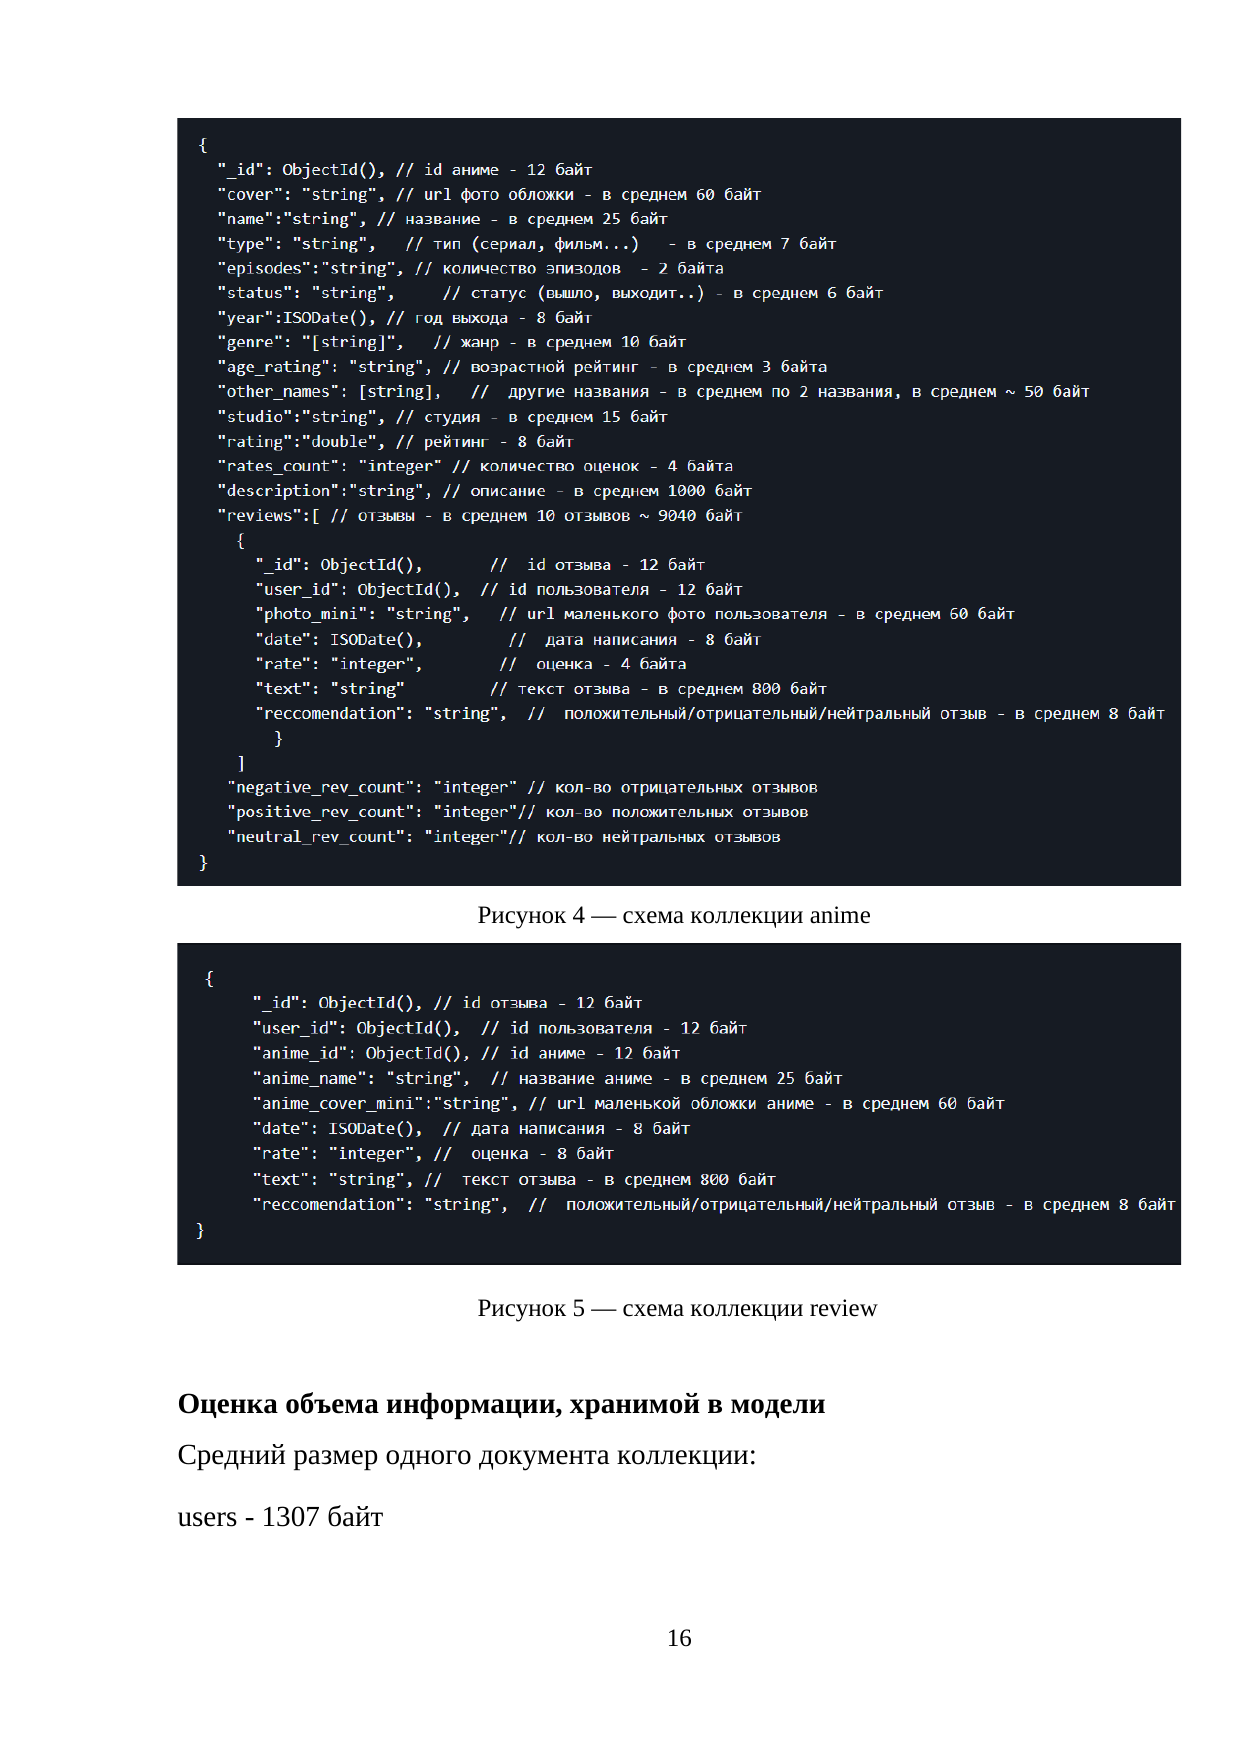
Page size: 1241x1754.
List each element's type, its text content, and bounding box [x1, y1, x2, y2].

text Рисунок 5 — схема коллекции review [177, 1265, 1181, 1322]
text Оценка объема информации, хранимой в модели [177, 1387, 1181, 1420]
picture [177, 118, 1182, 886]
text Средний размер одного документа коллекции: [177, 1437, 1181, 1471]
text Рисунок 4 — схема коллекции anime [177, 886, 1181, 929]
text users - 1307 байт [177, 1499, 1181, 1533]
picture [177, 943, 1182, 1265]
